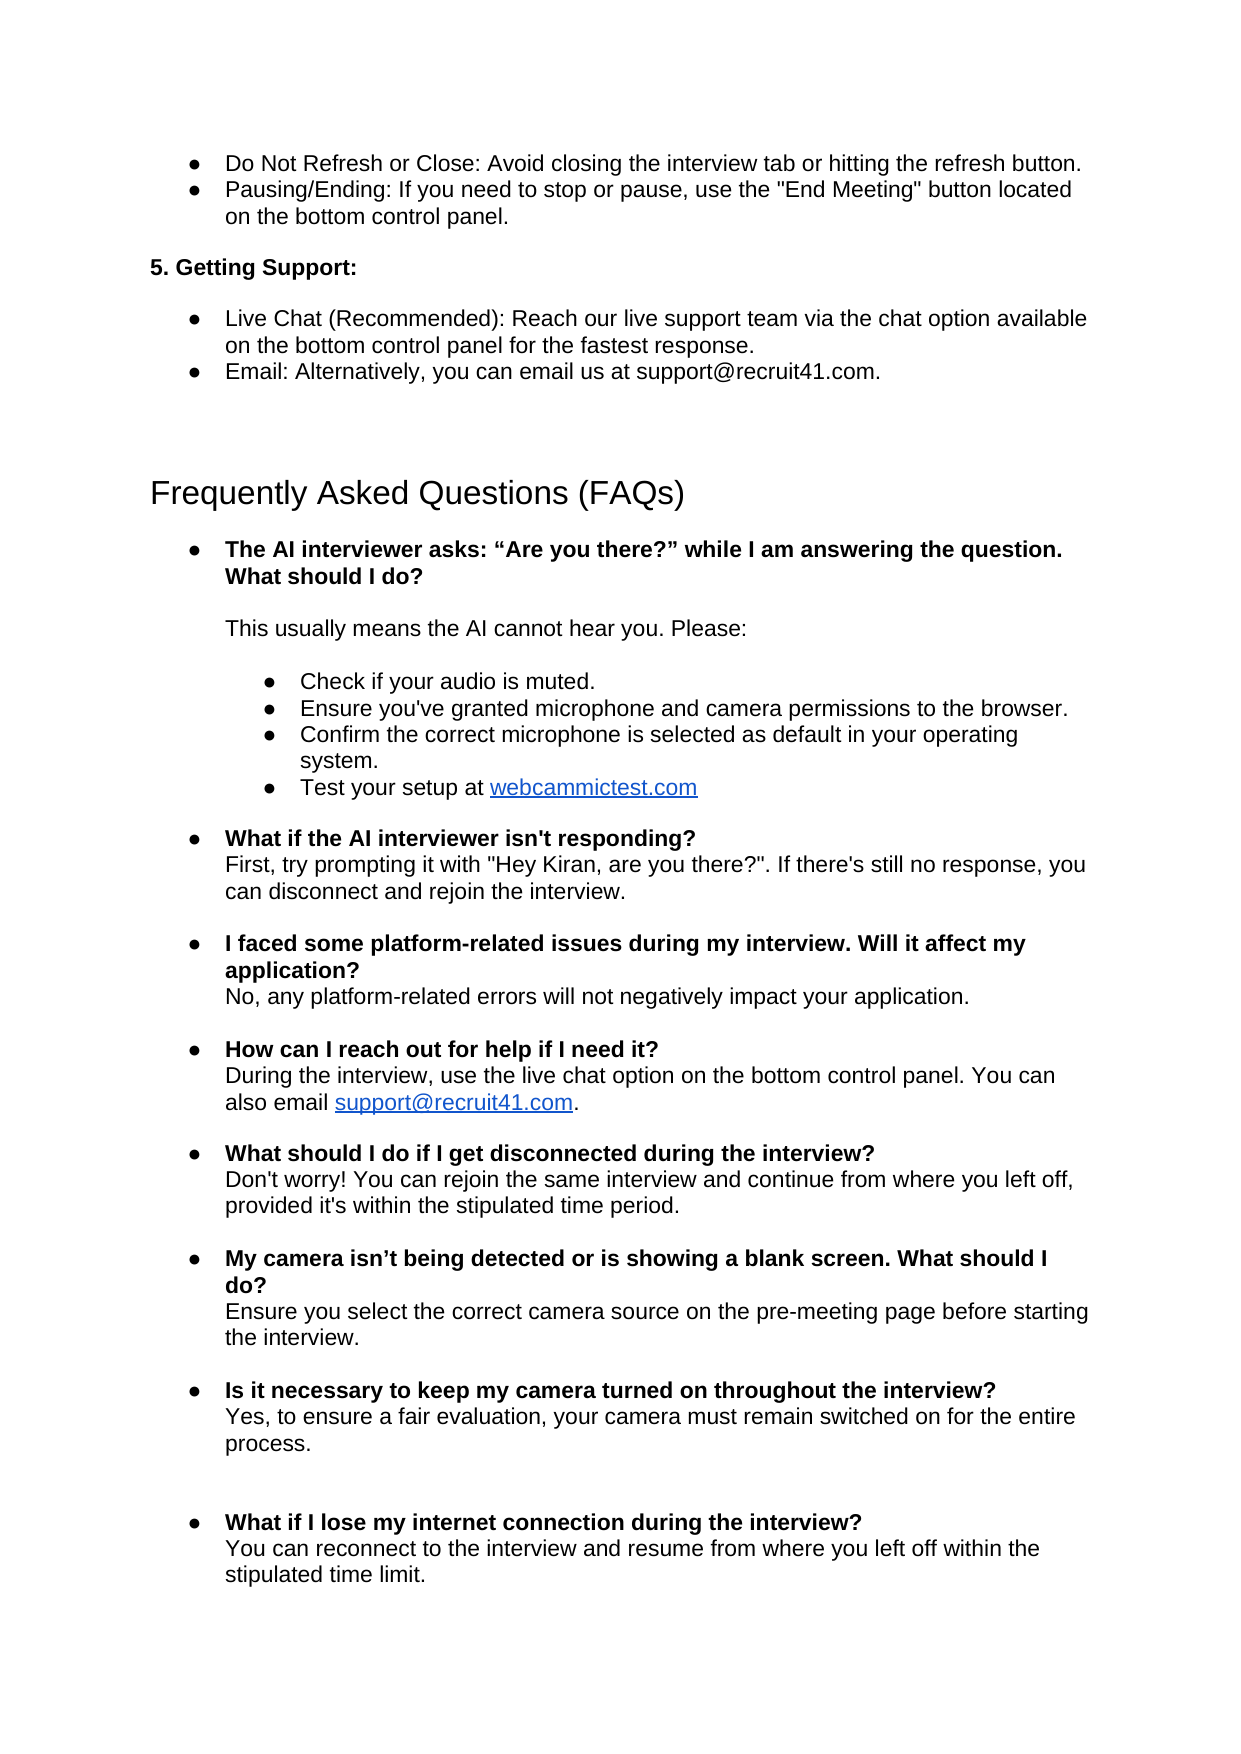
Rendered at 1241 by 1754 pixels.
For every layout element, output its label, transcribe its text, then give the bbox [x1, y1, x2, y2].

list What if I lose my internet connection during the interview? You can reconnect to the interview and resume from where you left off within the stipulated time limit. [187, 1509, 1090, 1588]
list Test your setup at webcammictest.com [262, 773, 1090, 800]
list Do Not Refresh or Close: Avoid closing the interview tab or hitting the refresh button. [187, 150, 1090, 176]
list Live Chat (Recommended): Reach our live support team via the chat option available on the bottom control panel for the fastest response. [187, 305, 1090, 358]
list My camera isn’t being detected or is showing a blank screen. What should I do? Ensure you select the correct camera source on the pre-meeting page before starting the interview. [187, 1245, 1090, 1377]
list Ensure you've granted microphone and camera permissions to the browser. [262, 694, 1090, 721]
list How can I reach out for help if I need it? During the interview, use the live chat option on the bottom control panel. You can also email support@recruit41.com. [187, 1036, 1090, 1115]
list Confirm the correct microphone is selected as default in your operating system. [262, 721, 1090, 773]
list The AI interviewer asks: “Are you there?” while I am answering the question. What should I do? This usually means the AI cannot hear you. Please: [187, 536, 1090, 642]
list I faced some platform-related issues during my interview. Will it affect my application? No, any platform-related errors will not negatively impact your application. [187, 930, 1090, 1036]
subtitle Frequently Asked Questions (FAQs) [150, 473, 1090, 511]
list What if the AI interviewer isn't responding? First, try prompting it with "Hey Kiran, are you there?". If there's still no response, you can disconnect and rejoin the interview. [187, 825, 1090, 930]
text 5. Getting Support: [150, 254, 1090, 280]
list Email: Alternatively, you can email us at support@recruit41.com. [187, 358, 1090, 384]
list What should I do if I get disconnected during the interview? Don't worry! You can rejoin the same interview and continue from where you left off, provided it's within the stipulated time period. [187, 1140, 1090, 1245]
list Is it necessary to keep my camera turned on throughout the interview? Yes, to ensure a fair evaluation, your camera must remain switched on for the entire process. [187, 1377, 1090, 1509]
list Check if your audio is muted. [262, 668, 1090, 694]
list Pausing/Ending: If you need to stop or pause, use the "End Meeting" button located on the bottom control panel. [187, 176, 1090, 229]
